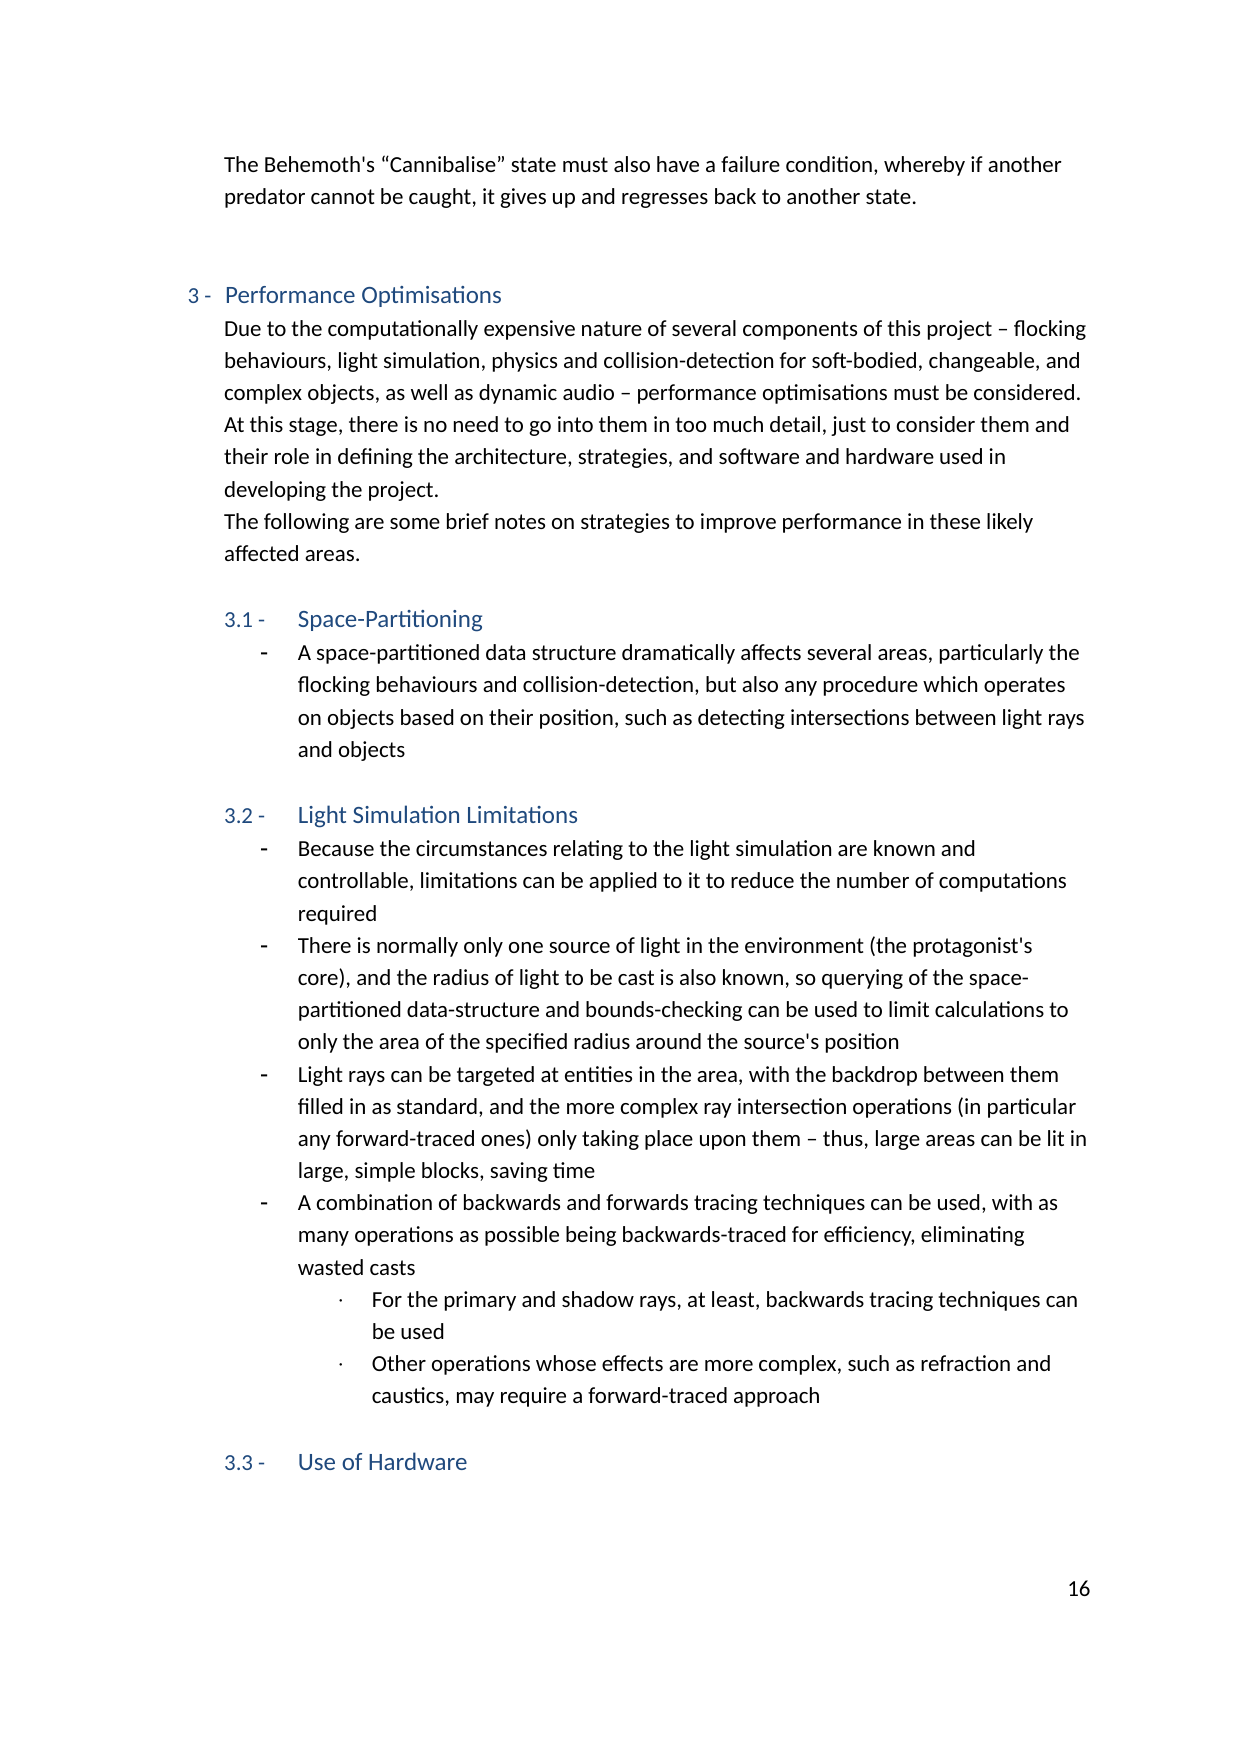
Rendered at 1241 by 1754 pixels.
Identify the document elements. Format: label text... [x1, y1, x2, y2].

list Use of Hardware [224, 1446, 1090, 1476]
list A space-partitioned data structure dramatically affects several areas, particularly the flocking behaviours and collision-detection, but also any procedure which operates on objects based on their position, such as detecting intersections between light rays and objects [260, 638, 1090, 763]
list Other operations whose effects are more complex, such as refraction and caustics, may require a forward-traced approach [334, 1349, 1090, 1409]
list There is normally only one source of light in the environment (the protagonist's core), and the radius of light to be cast is also known, so querying of the space-partitioned data-structure and bounds-checking can be used to limit calculations to only the area of the specified radius around the source's position [260, 931, 1090, 1056]
text The following are some brief notes on strategies to improve performance in these likely affected areas. [224, 507, 1090, 567]
list A combination of backwards and forwards tracing techniques can be used, with as many operations as possible being backwards-traced for efficiency, eliminating wasted casts [260, 1188, 1090, 1281]
list Space-Partitioning [224, 603, 1090, 634]
list Light Simulation Limitations [224, 799, 1090, 830]
text Due to the computationally expensive nature of several components of this project – flocking behaviours, light simulation, physics and collision-detection for soft-bodied, changeable, and complex objects, as well as dynamic audio – performance optimisations must be considered. At this stage, there is no need to go into them in too much detail, just to consider them and their role in defining the architecture, strategies, and software and hardware used in developing the project. [224, 314, 1090, 503]
list For the primary and shadow rays, at least, backwards tracing techniques can be used [334, 1285, 1090, 1345]
list Light rays can be targeted at entities in the area, with the backdrop between them filled in as standard, and the more complex ray intersection operations (in particular any forward-traced ones) only taking place upon them – thus, large areas can be lit in large, simple blocks, saving time [260, 1060, 1090, 1184]
list Performance Optimisations [187, 279, 1090, 309]
text The Behemoth's “Cannibalise” state must also have a failure condition, whereby if another predator cannot be caught, it gives up and regresses back to another state. [224, 150, 1090, 210]
list Because the circumstances relating to the light simulation are known and controllable, limitations can be applied to it to reduce the number of computations required [260, 834, 1090, 927]
